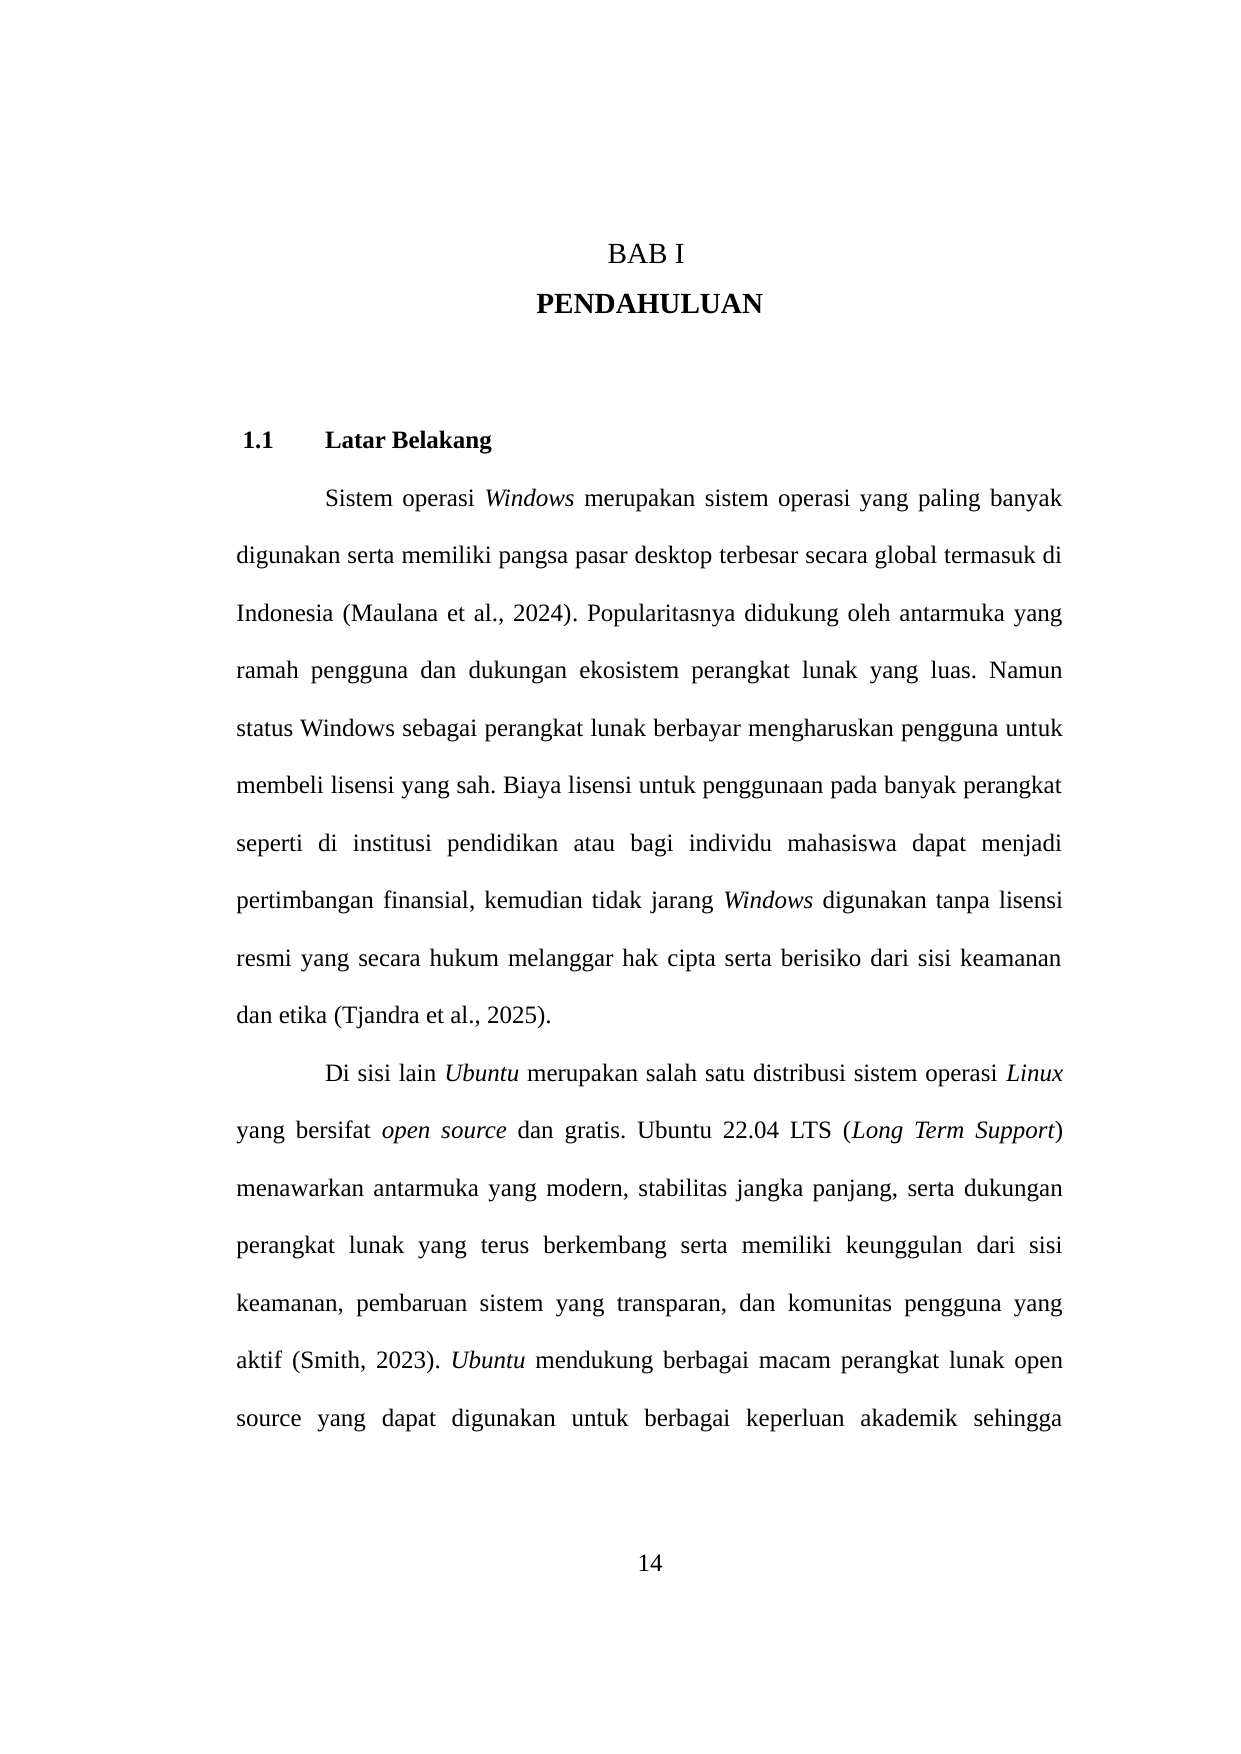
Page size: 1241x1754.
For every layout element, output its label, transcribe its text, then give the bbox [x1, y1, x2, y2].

subtitle Latar Belakang [236, 425, 1063, 454]
text Di sisi lain Ubuntu merupakan salah satu distribusi sistem operasi Linux yang bersifat open source dan gratis. Ubuntu 22.04 LTS (Long Term Support) menawarkan antarmuka yang modern, stabilitas jangka panjang, serta dukungan perangkat lunak yang terus berkembang serta memiliki keunggulan dari sisi keamanan, pembaruan sistem yang transparan, dan komunitas pengguna yang aktif (Smith, 2023). Ubuntu mendukung berbagai macam perangkat lunak open source yang dapat digunakan untuk berbagai keperluan akademik sehingga [236, 1058, 1063, 1432]
subtitle PENDAHULUAN [236, 236, 1063, 320]
text Sistem operasi Windows merupakan sistem operasi yang paling banyak digunakan serta memiliki pangsa pasar desktop terbesar secara global termasuk di Indonesia (Maulana et al., 2024). Popularitasnya didukung oleh antarmuka yang ramah pengguna dan dukungan ekosistem perangkat lunak yang luas. Namun status Windows sebagai perangkat lunak berbayar mengharuskan pengguna untuk membeli lisensi yang sah. Biaya lisensi untuk penggunaan pada banyak perangkat seperti di institusi pendidikan atau bagi individu mahasiswa dapat menjadi pertimbangan finansial, kemudian tidak jarang Windows digunakan tanpa lisensi resmi yang secara hukum melanggar hak cipta serta berisiko dari sisi keamanan dan etika (Tjandra et al., 2025). [236, 483, 1063, 1029]
